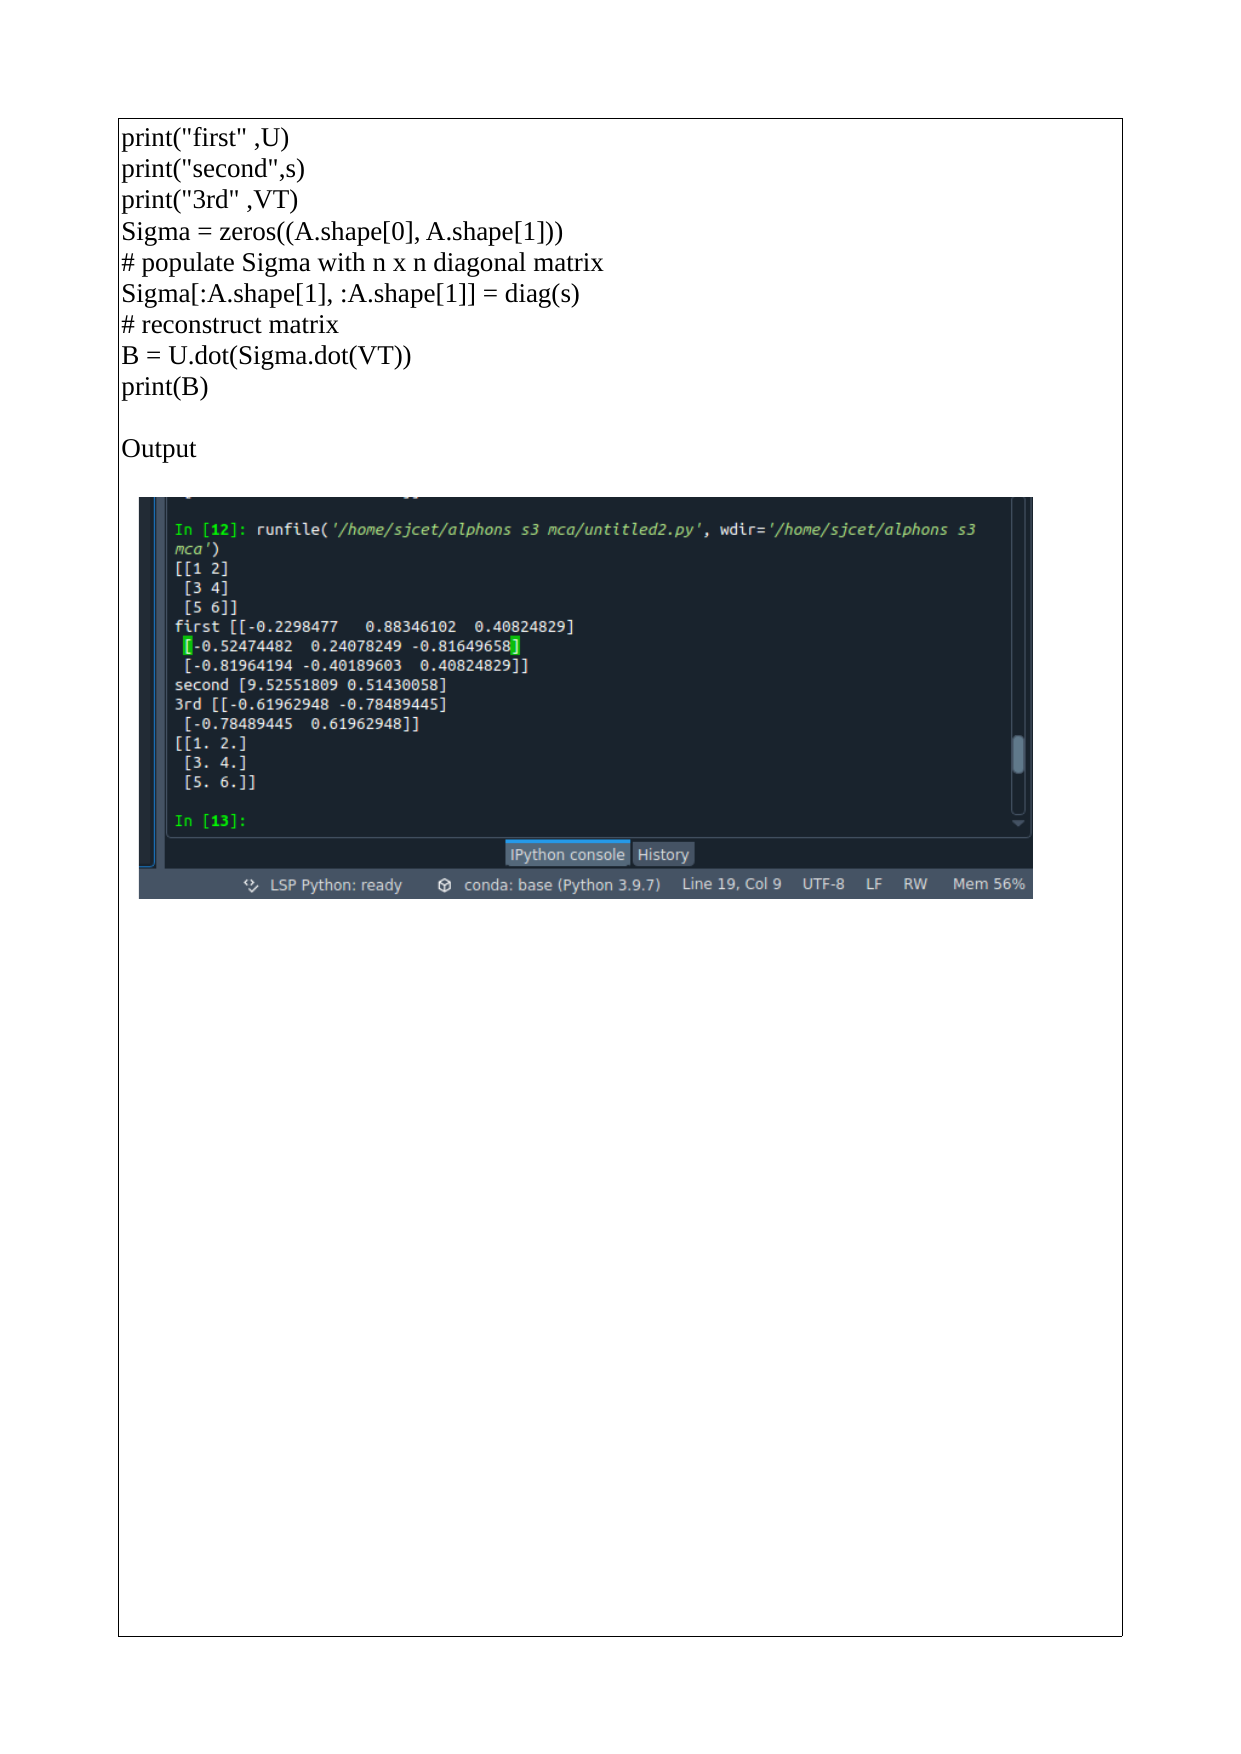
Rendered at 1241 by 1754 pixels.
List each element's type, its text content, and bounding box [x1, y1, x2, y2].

text print("second",s) [121, 152, 1119, 183]
text Sigma = zeros((A.shape[0], A.shape[1])) [121, 214, 1119, 246]
text print(B) [121, 370, 1119, 401]
text # populate Sigma with n x n diagonal matrix [121, 246, 1119, 277]
text B = U.dot(Sigma.dot(VT)) [121, 339, 1119, 370]
text Output [121, 433, 1119, 464]
text Sigma[:A.shape[1], :A.shape[1]] = diag(s) [121, 277, 1119, 308]
text # reconstruct matrix [121, 308, 1119, 339]
text print("3rd" ,VT) [121, 183, 1119, 214]
text print("first" ,U) [121, 121, 1119, 152]
